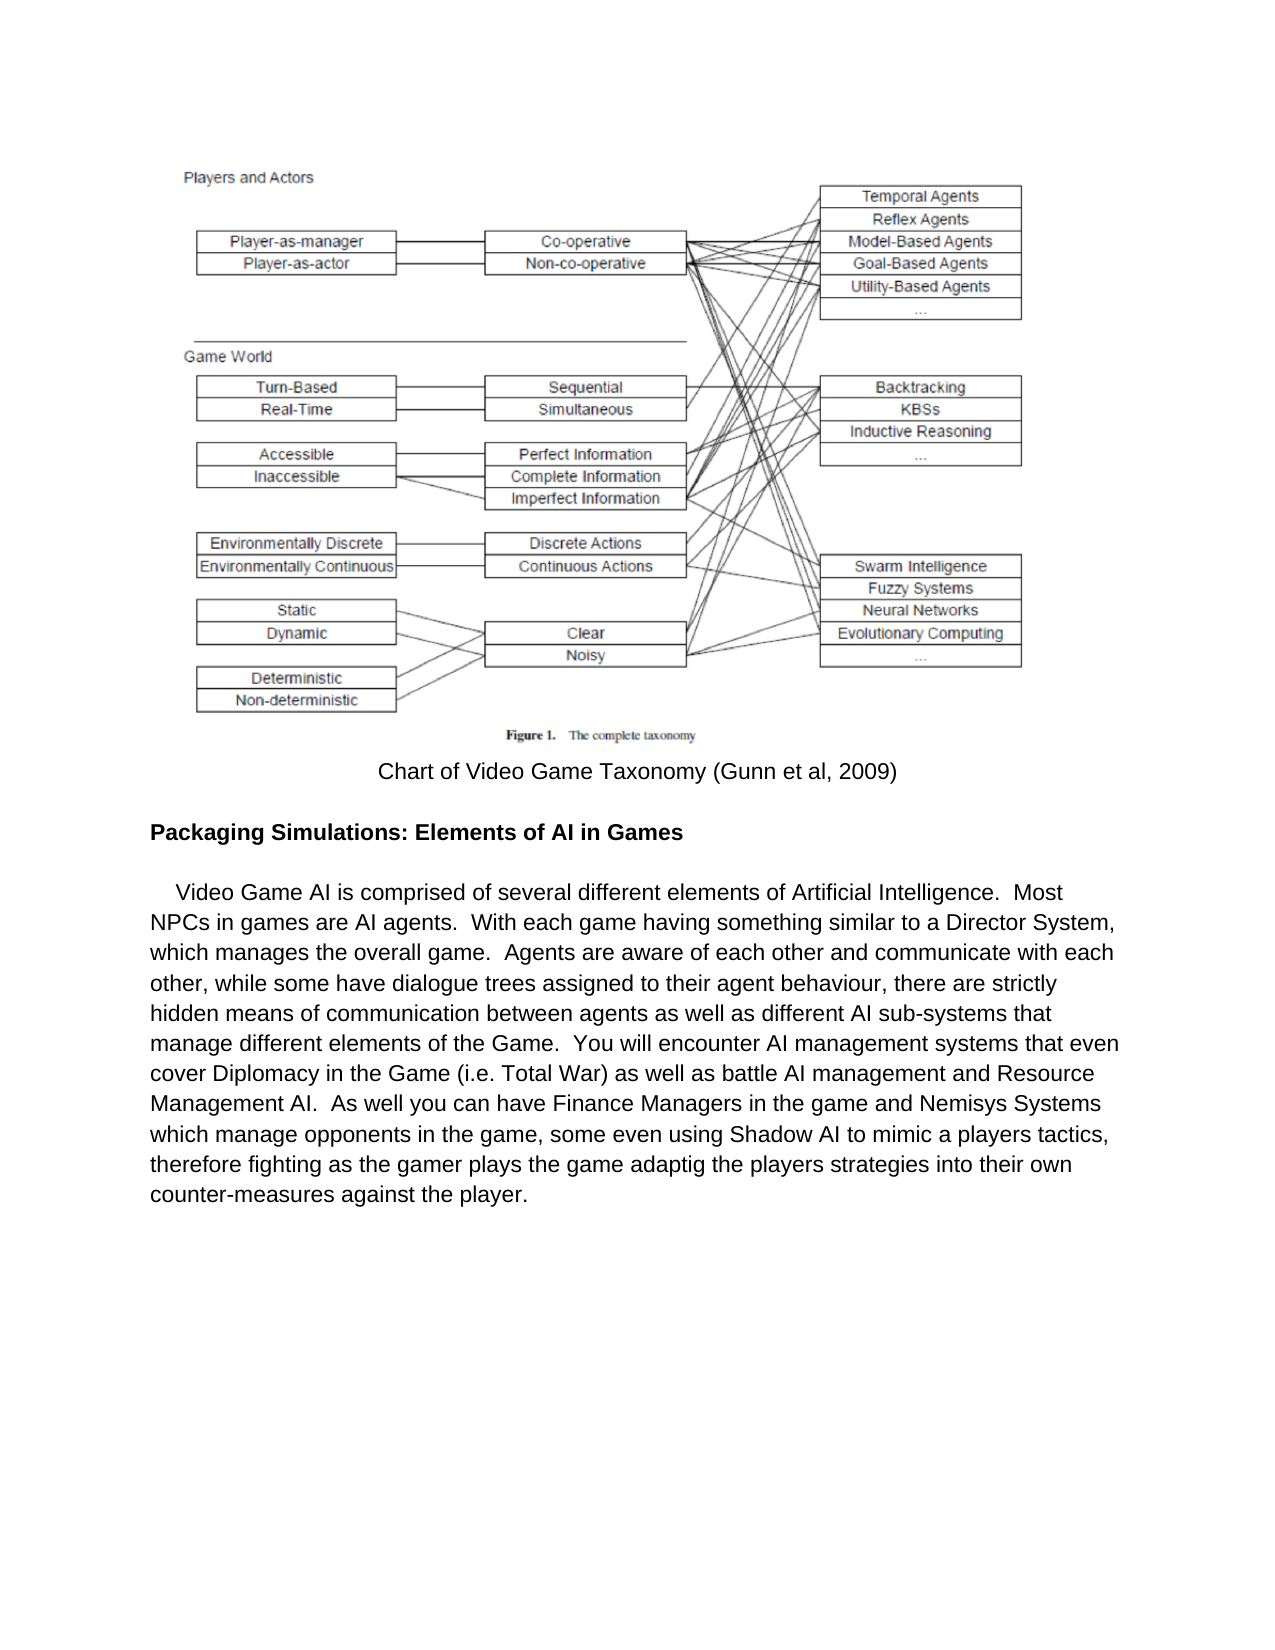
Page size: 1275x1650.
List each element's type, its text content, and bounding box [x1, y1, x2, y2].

picture [150, 150, 1125, 755]
text Video Game AI is comprised of several different elements of Artificial Intelligence. Most NPCs in games are AI agents. With each game having something similar to a Director System, which manages the overall game. Agents are aware of each other and communicate with each other, while some have dialogue trees assigned to their agent behaviour, there are strictly hidden means of communication between agents as well as different AI sub-systems that manage different elements of the Game. You will encounter AI management systems that even cover Diplomacy in the Game (i.e. Total War) as well as battle AI management and Resource Management AI. As well you can have Finance Managers in the game and Nemisys Systems which manage opponents in the game, some even using Shadow AI to mimic a players tactics, therefore fighting as the gamer plays the game adaptig the players strategies into their own counter-measures against the player. [150, 879, 1125, 1207]
text Chart of Video Game Taxonomy (Gunn et al, 2009) [150, 758, 1125, 784]
text Packaging Simulations: Elements of AI in Games [150, 818, 1125, 875]
